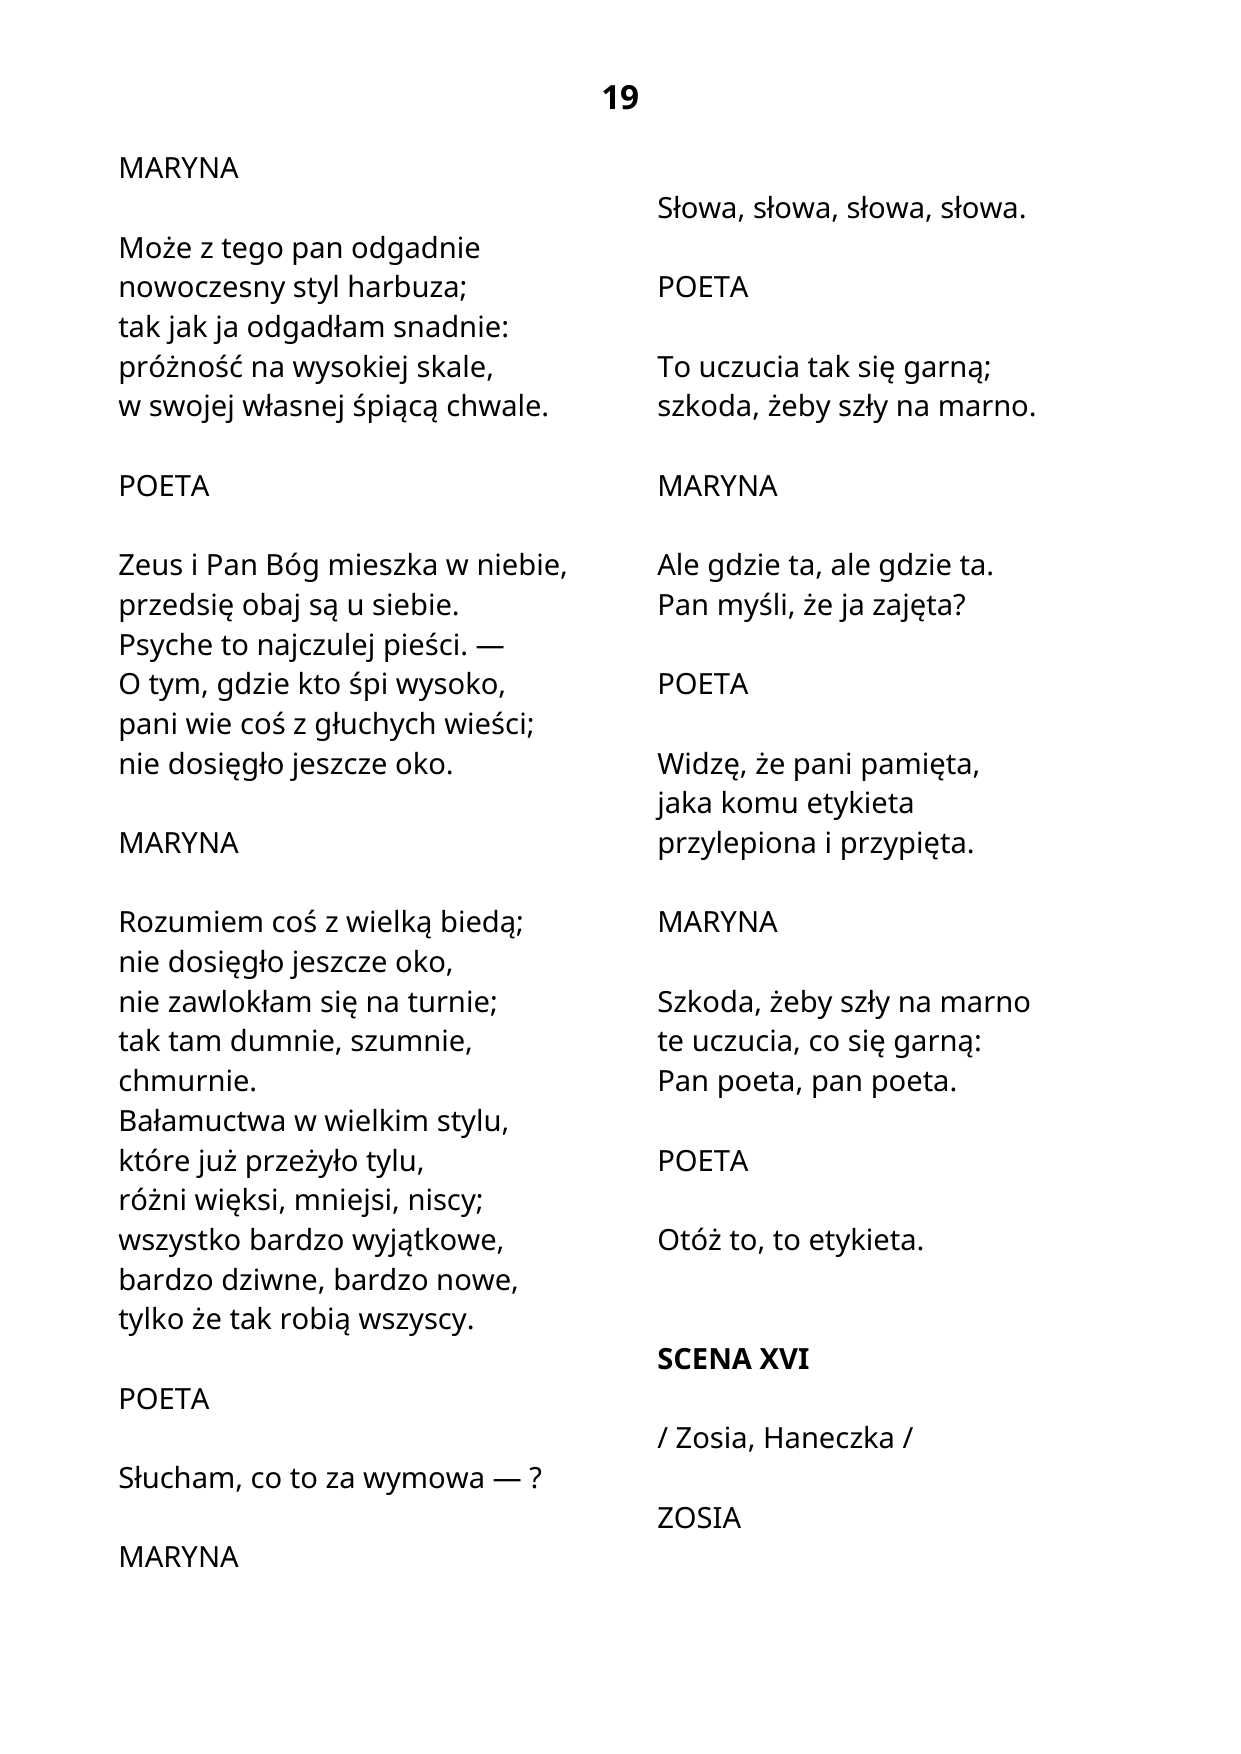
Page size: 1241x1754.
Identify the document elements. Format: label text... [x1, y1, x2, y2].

text / Zosia, Haneczka / [657, 1418, 1122, 1457]
text nie zawlokłam się na turnie; [118, 981, 583, 1021]
text POETA [657, 1140, 1122, 1179]
text które już przeżyło tylu, [118, 1140, 583, 1179]
text przedsię obaj są u siebie. [118, 584, 583, 624]
text różni więksi, mniejsi, niscy; [118, 1179, 583, 1219]
text MARYNA [118, 822, 583, 862]
text tak tam dumnie, szumnie, chmurnie. [118, 1021, 583, 1100]
text tak jak ja odgadłam snadnie: [118, 306, 583, 346]
text próżność na wysokiej skale, [118, 346, 583, 386]
text Psyche to najczulej pieści. — [118, 624, 583, 663]
text te uczucia, co się garną: [657, 1021, 1122, 1060]
text w swojej własnej śpiącą chwale. [118, 386, 583, 425]
text jaka komu etykieta [657, 783, 1122, 822]
text Ale gdzie ta, ale gdzie ta. [657, 544, 1122, 584]
text bardzo dziwne, bardzo nowe, [118, 1259, 583, 1298]
text Zeus i Pan Bóg mieszka w niebie, [118, 544, 583, 584]
text MARYNA [118, 1537, 583, 1576]
text nowoczesny styl harbuza; [118, 267, 583, 306]
text wszystko bardzo wyjątkowe, [118, 1219, 583, 1259]
text Rozumiem coś z wielką biedą; [118, 902, 583, 941]
text POETA [118, 465, 583, 505]
text Otóż to, to etykieta. [657, 1219, 1122, 1259]
text POETA [657, 663, 1122, 703]
text MARYNA [118, 148, 583, 187]
text Pan myśli, że ja zajęta? [657, 584, 1122, 624]
text nie dosięgło jeszcze oko, [118, 941, 583, 981]
text Pan poeta, pan poeta. [657, 1060, 1122, 1100]
text MARYNA [657, 465, 1122, 505]
text POETA [657, 267, 1122, 306]
text POETA [118, 1378, 583, 1418]
text tylko że tak robią wszyscy. [118, 1298, 583, 1338]
text O tym, gdzie kto śpi wysoko, [118, 663, 583, 703]
text Bałamuctwa w wielkim stylu, [118, 1100, 583, 1140]
text To uczucia tak się garną; [657, 346, 1122, 386]
text nie dosięgło jeszcze oko. [118, 743, 583, 783]
text pani wie coś z głuchych wieści; [118, 703, 583, 743]
text przylepiona i przypięta. [657, 822, 1122, 862]
text Słowa, słowa, słowa, słowa. [657, 187, 1122, 227]
text Widzę, że pani pamięta, [657, 743, 1122, 783]
text szkoda, żeby szły na marno. [657, 386, 1122, 425]
text SCENA XVI [657, 1338, 1122, 1378]
text Może z tego pan odgadnie [118, 227, 583, 267]
text Szkoda, żeby szły na marno [657, 981, 1122, 1021]
text Słucham, co to za wymowa — ? [118, 1457, 583, 1497]
text MARYNA [657, 902, 1122, 941]
text ZOSIA [657, 1497, 1122, 1537]
